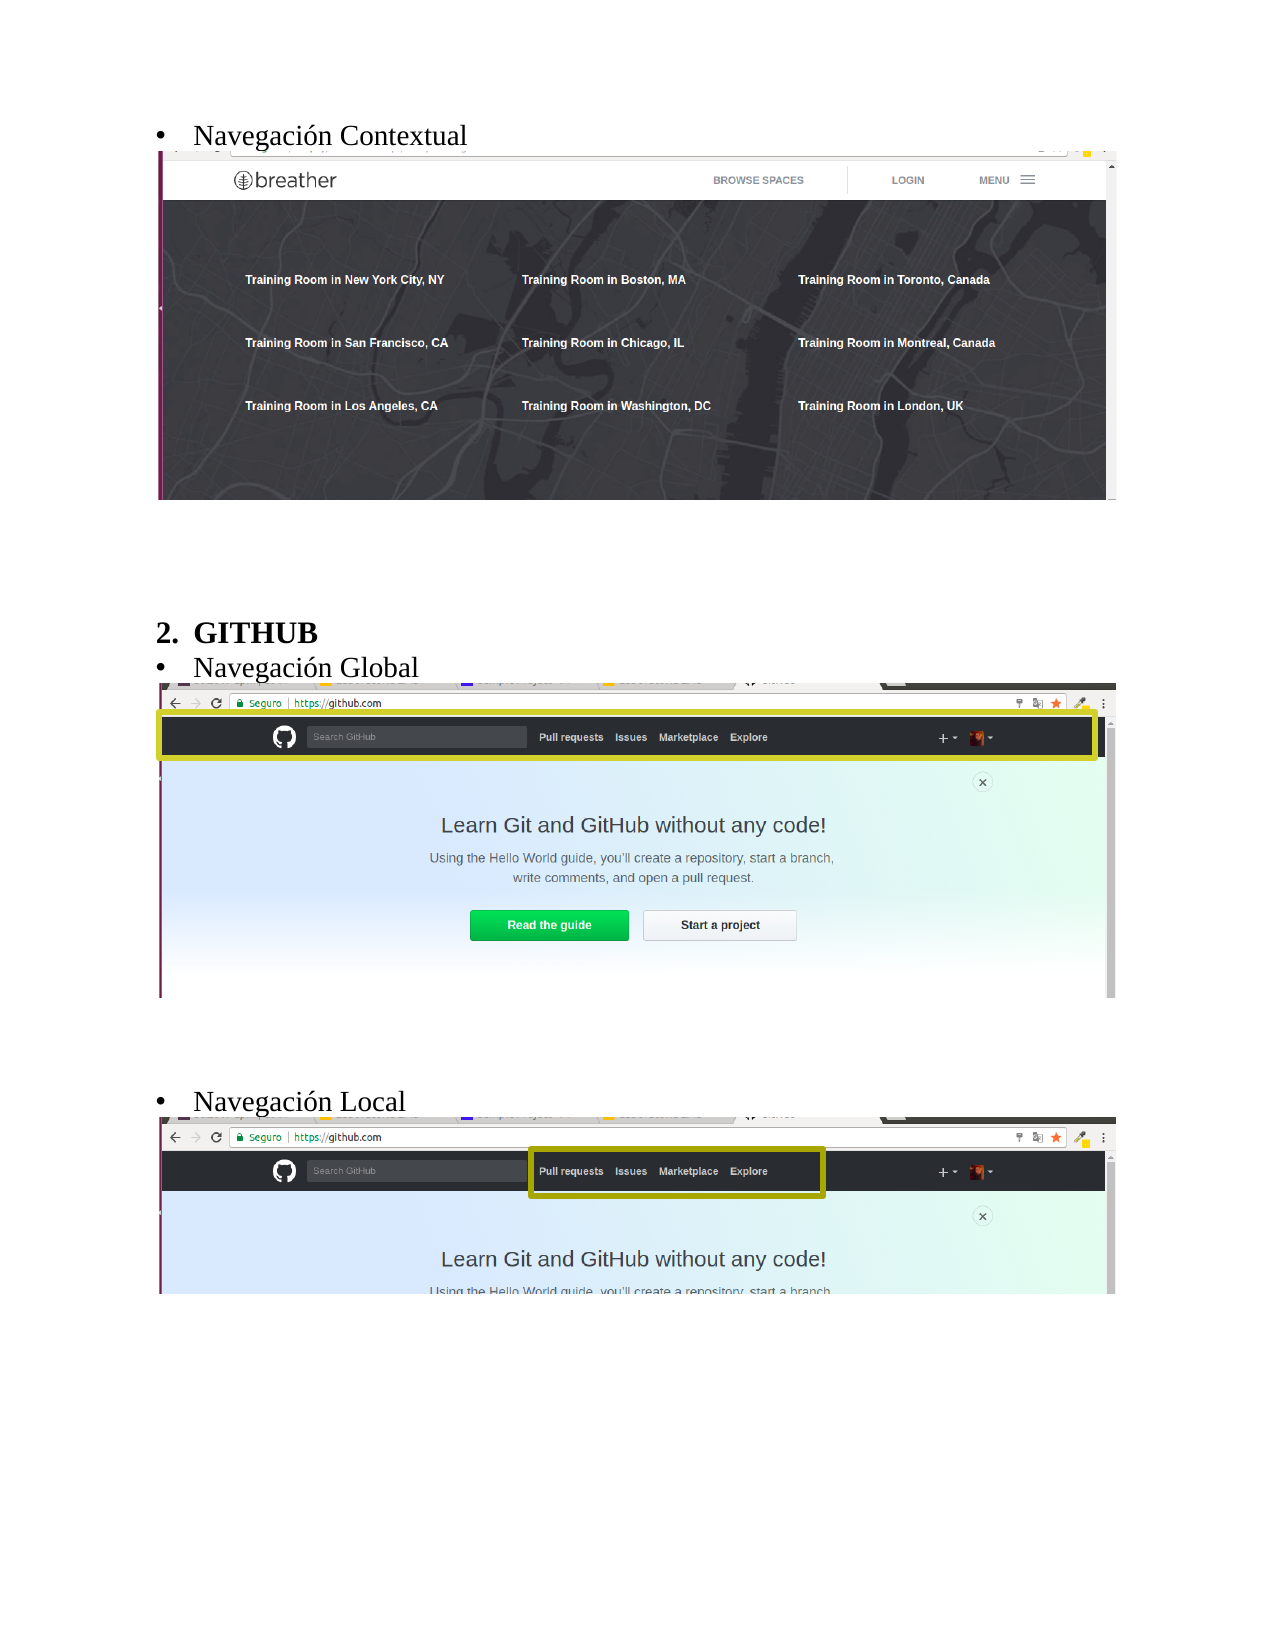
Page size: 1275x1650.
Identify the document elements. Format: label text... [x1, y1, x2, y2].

list Navegación Global [156, 650, 1157, 684]
picture [158, 151, 1117, 500]
picture [159, 683, 1116, 998]
picture [162, 715, 1092, 755]
picture [159, 1117, 1116, 1294]
list GITHUB [156, 614, 1157, 650]
list Navegación Local [156, 1084, 1157, 1118]
list Navegación Contextual [156, 118, 1157, 152]
